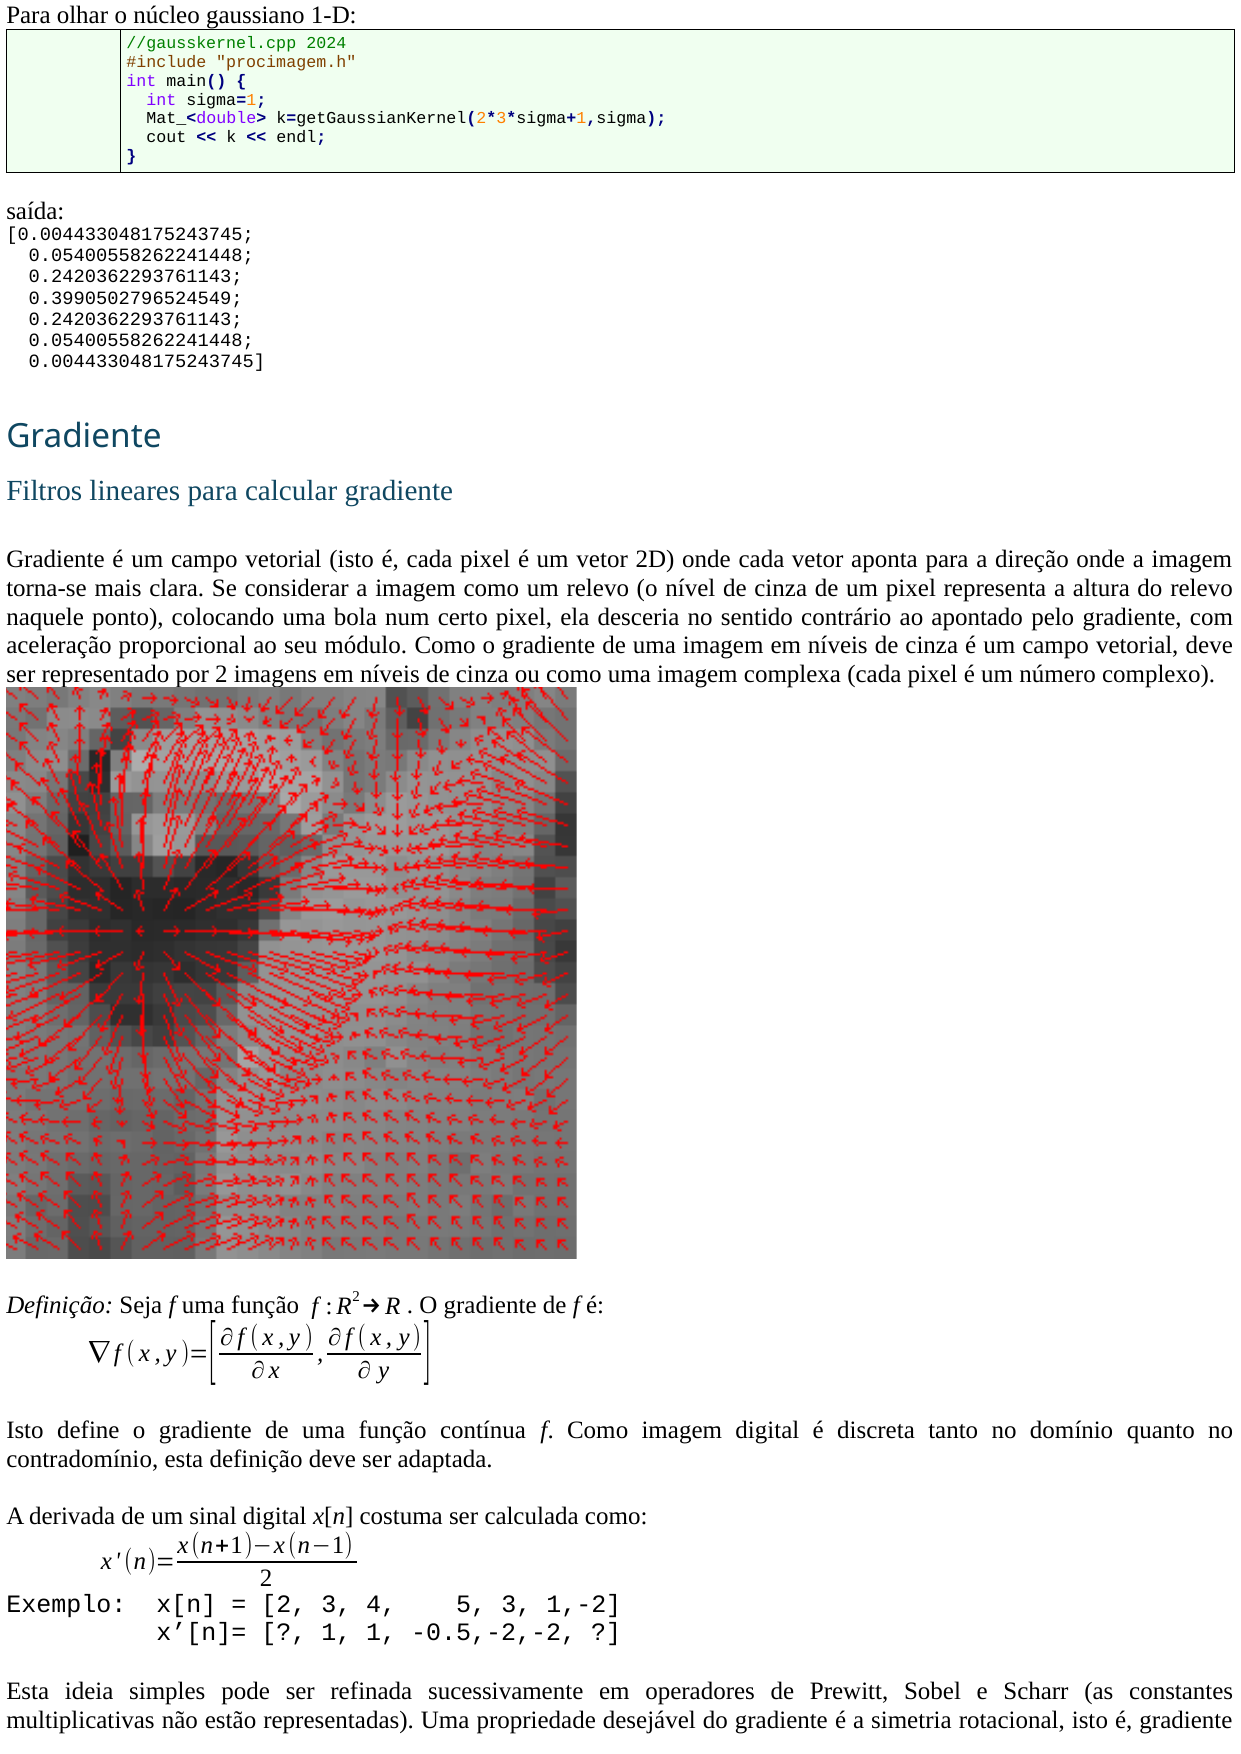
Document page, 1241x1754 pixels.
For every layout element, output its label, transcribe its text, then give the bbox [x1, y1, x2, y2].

text 0.2420362293761143; [6, 310, 1234, 331]
subtitle Gradiente [6, 411, 1234, 457]
text 0.004433048175243745] [6, 352, 1234, 373]
text 0.05400558262241448; [6, 246, 1234, 267]
picture [6, 687, 577, 1259]
text [0.004433048175243745; [6, 225, 1234, 246]
text A derivada de um sinal digital x[n] costuma ser calculada como: [6, 1501, 1234, 1530]
text x’[n]= [?, 1, 1, -0.5,-2,-2, ?] [6, 1620, 1234, 1648]
text Definição: Seja f uma função . O gradiente de f é: [6, 1287, 1234, 1319]
table_header //gausskernel.cpp 2024 #include "procimagem.h" int main() { int sigma=1; Mat_<double> k=getGaussianKernel(2*3*sigma+1,sigma); cout << k << endl; } [121, 30, 1234, 172]
text 0.2420362293761143; [6, 267, 1234, 288]
text Esta ideia simples pode ser refinada sucessivamente em operadores de Prewitt, Sobel e Scharr (as constantes multiplicativas não estão representadas). Uma propriedade desejável do gradiente é a simetria rotacional, isto é, gradiente [6, 1676, 1234, 1734]
text Gradiente é um campo vetorial (isto é, cada pixel é um vetor 2D) onde cada vetor aponta para a direção onde a imagem torna-se mais clara. Se considerar a imagem como um relevo (o nível de cinza de um pixel representa a altura do relevo naquele ponto), colocando uma bola num certo pixel, ela desceria no sentido contrário ao apontado pelo gradiente, com aceleração proporcional ao seu módulo. Como o gradiente de uma imagem em níveis de cinza é um campo vetorial, deve ser representado por 2 imagens em níveis de cinza ou como uma imagem complexa (cada pixel é um número complexo). [6, 544, 1234, 688]
text Para olhar o núcleo gaussiano 1-D: [6, 0, 1234, 29]
text 0.05400558262241448; [6, 331, 1234, 352]
text saída: [6, 196, 1234, 225]
text Exemplo: x[n] = [2, 3, 4, 5, 3, 1,-2] [6, 1591, 1234, 1620]
text 0.3990502796524549; [6, 288, 1234, 310]
subtitle Filtros lineares para calcular gradiente [6, 473, 1234, 507]
text Isto define o gradiente de uma função contínua f. Como imagem digital é discreta tanto no domínio quanto no contradomínio, esta definição deve ser adaptada. [6, 1415, 1234, 1473]
table_header [7, 30, 120, 172]
